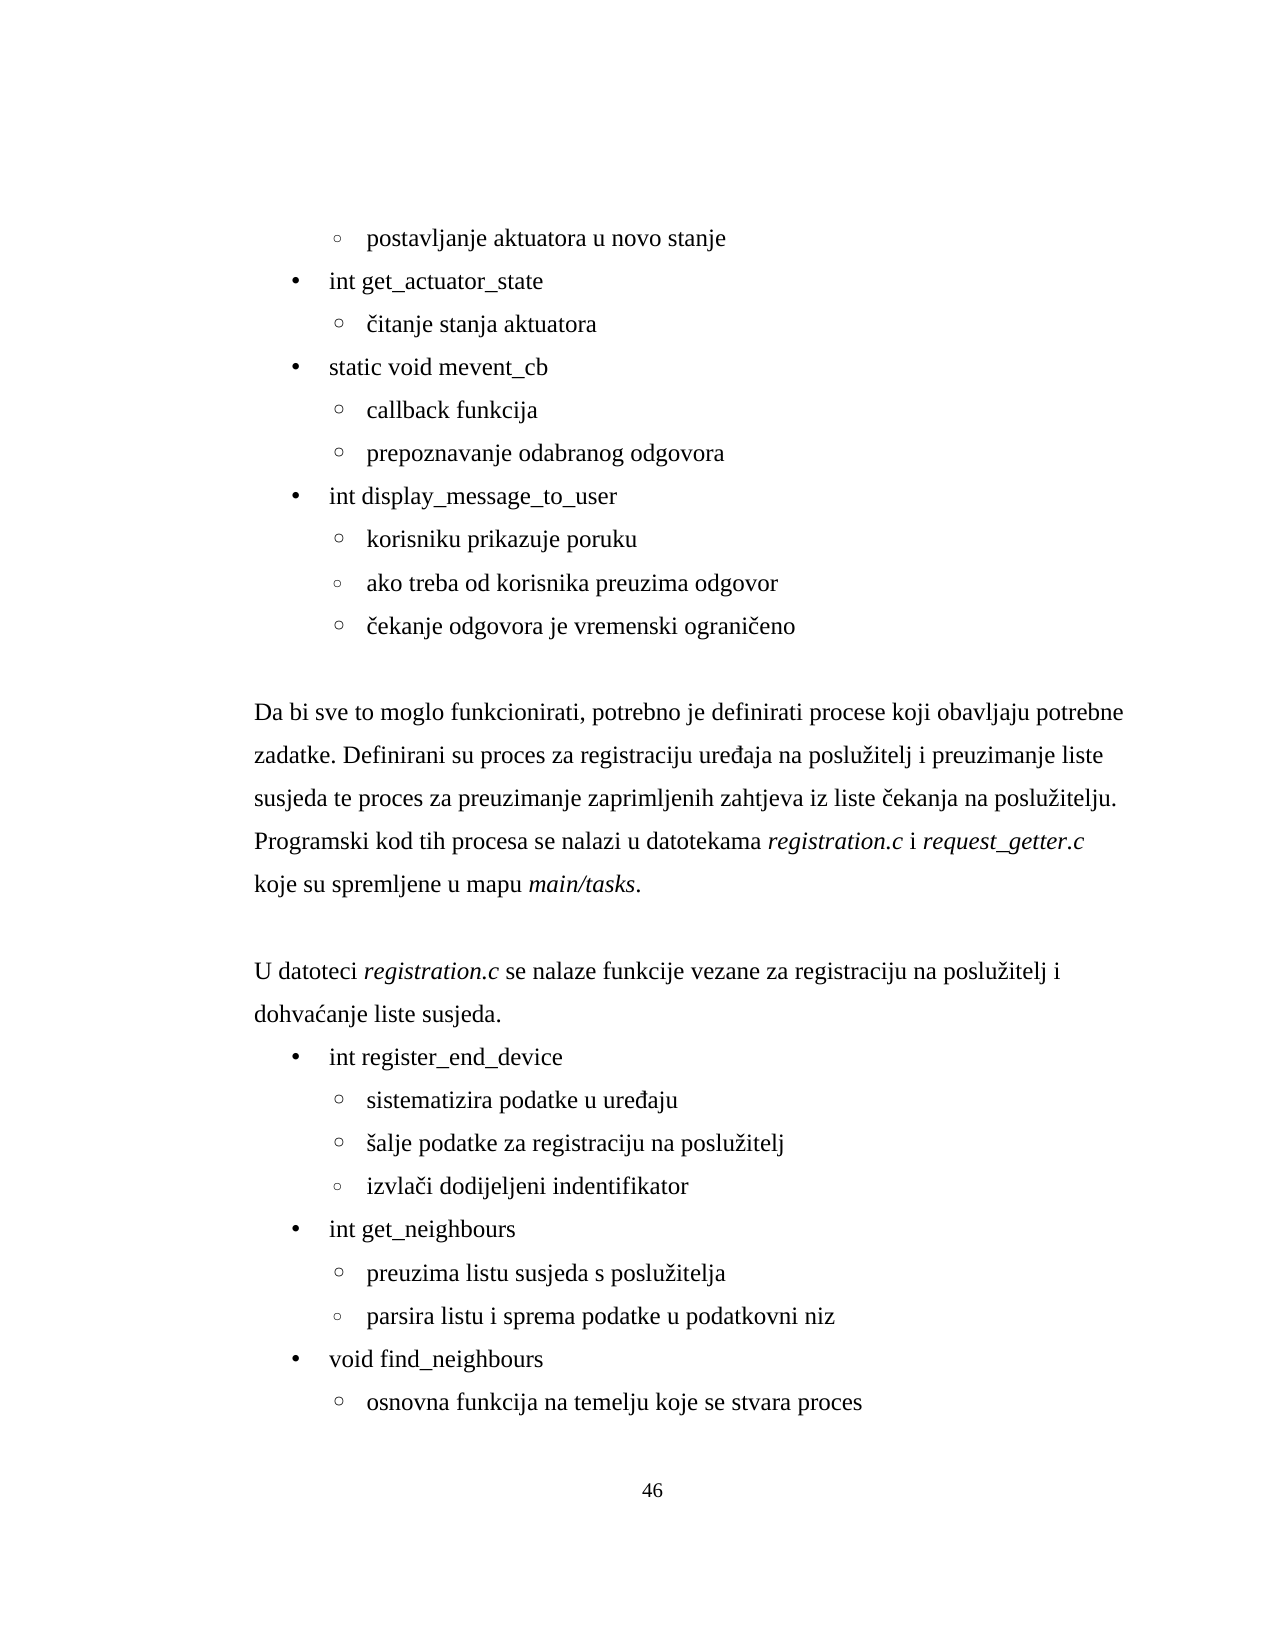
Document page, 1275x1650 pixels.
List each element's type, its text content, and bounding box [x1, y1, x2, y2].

list int register_end_device [291, 1042, 1127, 1071]
list čekanje odgovora je vremenski ograničeno [329, 611, 1127, 639]
list čitanje stanja aktuatora [329, 309, 1127, 338]
list izvlači dodijeljeni indentifikator [329, 1171, 1127, 1200]
list parsira listu i sprema podatke u podatkovni niz [329, 1301, 1127, 1329]
list callback funkcija [329, 395, 1127, 424]
list sistematizira podatke u uređaju [329, 1085, 1127, 1114]
list int get_neighbours [291, 1214, 1127, 1243]
text U datoteci registration.c se nalaze funkcije vezane za registraciju na poslužitelj i dohvaćanje liste susjeda. [254, 956, 1127, 1028]
list šalje podatke za registraciju na poslužitelj [329, 1128, 1127, 1157]
list static void mevent_cb [291, 352, 1127, 381]
list int display_message_to_user [291, 481, 1127, 510]
list preuzima listu susjeda s poslužitelja [329, 1258, 1127, 1286]
text Da bi sve to moglo funkcionirati, potrebno je definirati procese koji obavljaju potrebne zadatke. Definirani su proces za registraciju uređaja na poslužitelj i preuzimanje liste susjeda te proces za preuzimanje zaprimljenih zahtjeva iz liste čekanja na poslužitelju. Programski kod tih procesa se nalazi u datotekama registration.c i request_getter.c koje su spremljene u mapu main/tasks. [254, 697, 1127, 898]
list ako treba od korisnika preuzima odgovor [329, 568, 1127, 596]
list osnovna funkcija na temelju koje se stvara proces [329, 1387, 1127, 1416]
list prepoznavanje odabranog odgovora [329, 438, 1127, 467]
list postavljanje aktuatora u novo stanje [329, 223, 1127, 251]
list int get_actuator_state [291, 266, 1127, 294]
list korisniku prikazuje poruku [329, 524, 1127, 553]
list void find_neighbours [291, 1344, 1127, 1373]
